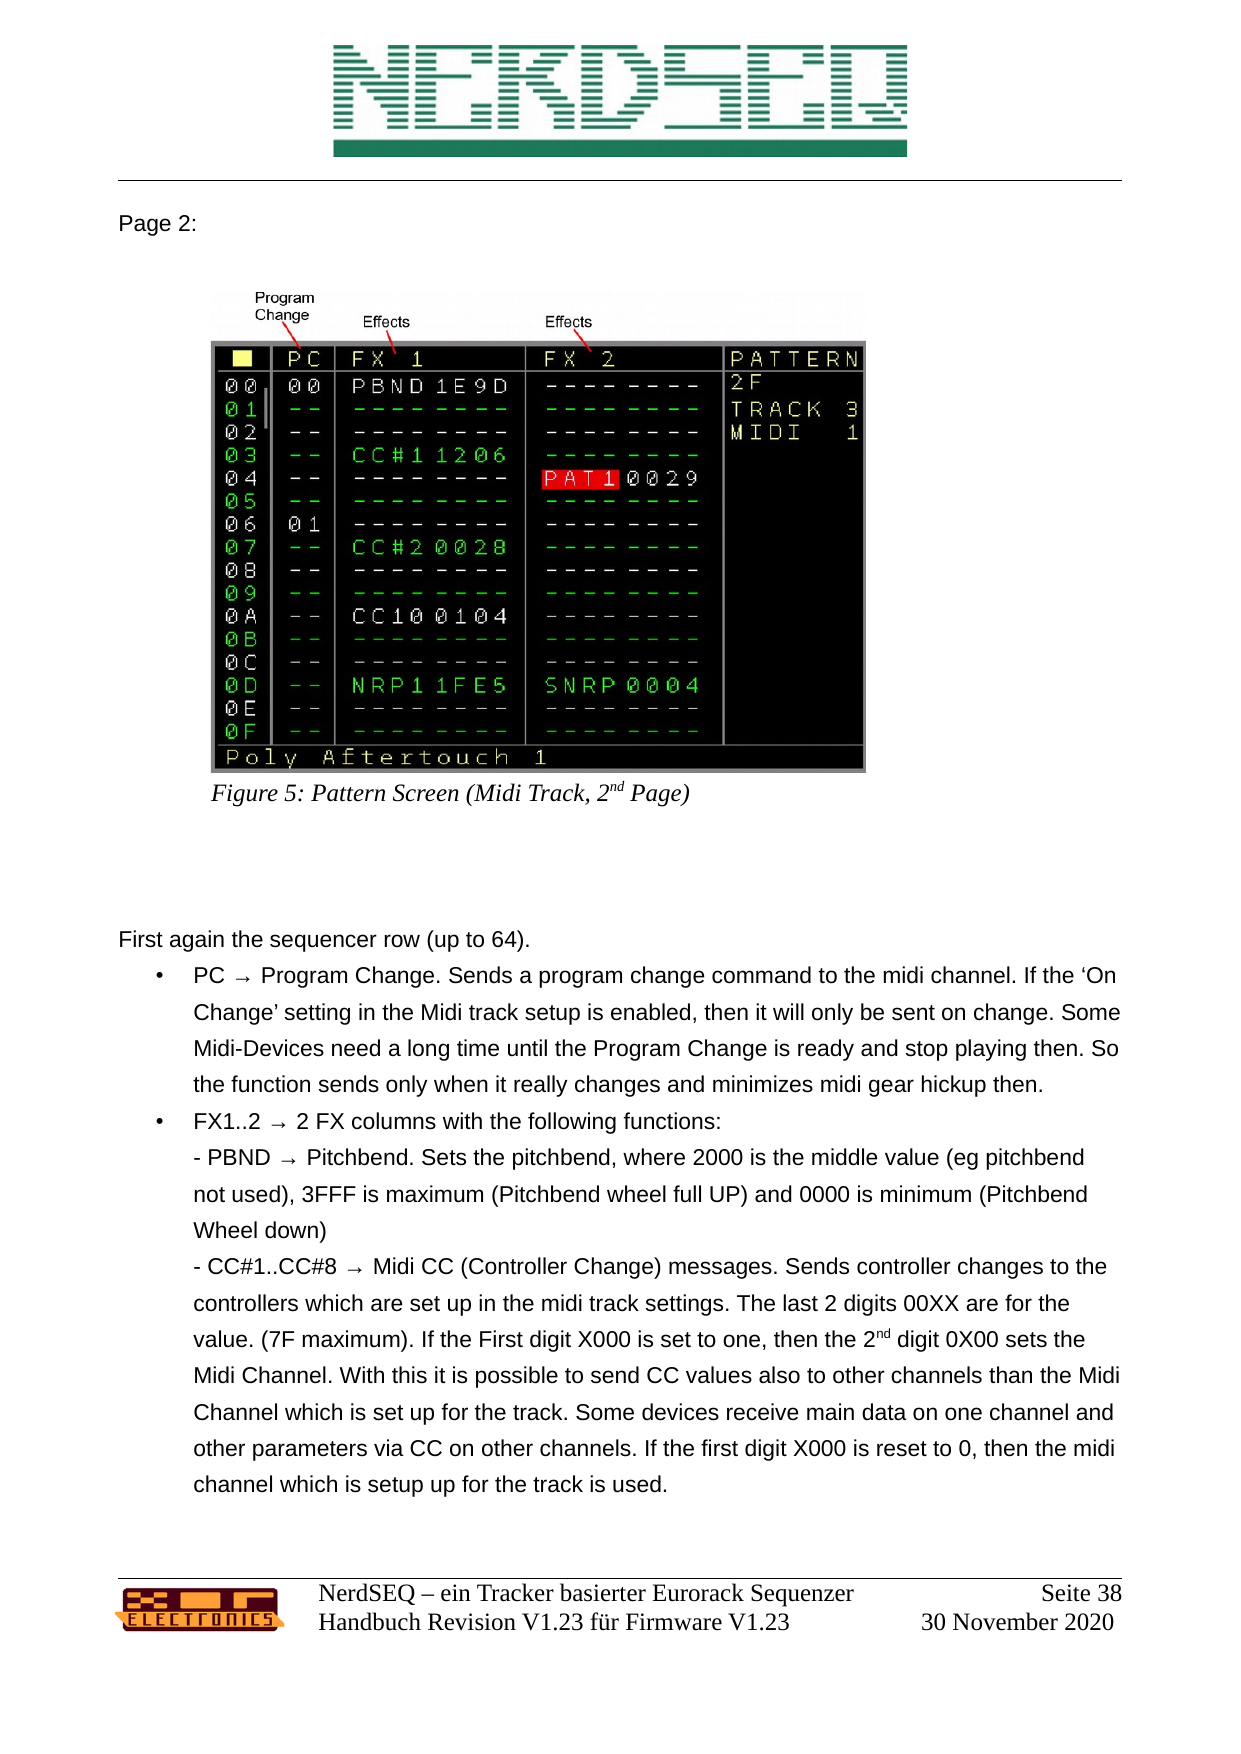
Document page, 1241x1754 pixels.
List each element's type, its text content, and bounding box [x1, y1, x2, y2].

list FX1..2 → 2 FX columns with the following functions: [156, 1108, 1122, 1134]
list PC → Program Change. Sends a program change command to the midi channel. If the ‘On Change’ setting in the Midi track setup is enabled, then it will only be sent on change. Some Midi-Devices need a long time until the Program Change is ready and stop playing then. So the function sends only when it really changes and minimizes midi gear hickup then. [156, 962, 1122, 1098]
list - PBND → Pitchbend. Sets the pitchbend, where 2000 is the middle value (eg pitchbend not used), 3FFF is maximum (Pitchbend wheel full UP) and 0000 is minimum (Pitchbend Wheel down) [156, 1144, 1122, 1243]
text Figure 5: Pattern Screen (Midi Track, 2nd Page) [211, 773, 866, 807]
picture [210, 292, 866, 773]
text First again the sequencer row (up to 64). [118, 926, 1122, 952]
list - CC#1..CC#8 → Midi CC (Controller Change) messages. Sends controller changes to the controllers which are set up in the midi track settings. The last 2 digits 00XX are for the value. (7F maximum). If the First digit X000 is set to one, then the 2nd digit 0X00 sets the Midi Channel. With this it is possible to send CC values also to other channels than the Midi Channel which is set up for the track. Some devices receive main data on one channel and other parameters via CC on other channels. If the first digit X000 is reset to 0, then the midi channel which is setup up for the track is used. [156, 1253, 1122, 1498]
picture [115, 1584, 285, 1634]
picture [333, 45, 908, 157]
text Page 2: [118, 209, 1122, 236]
